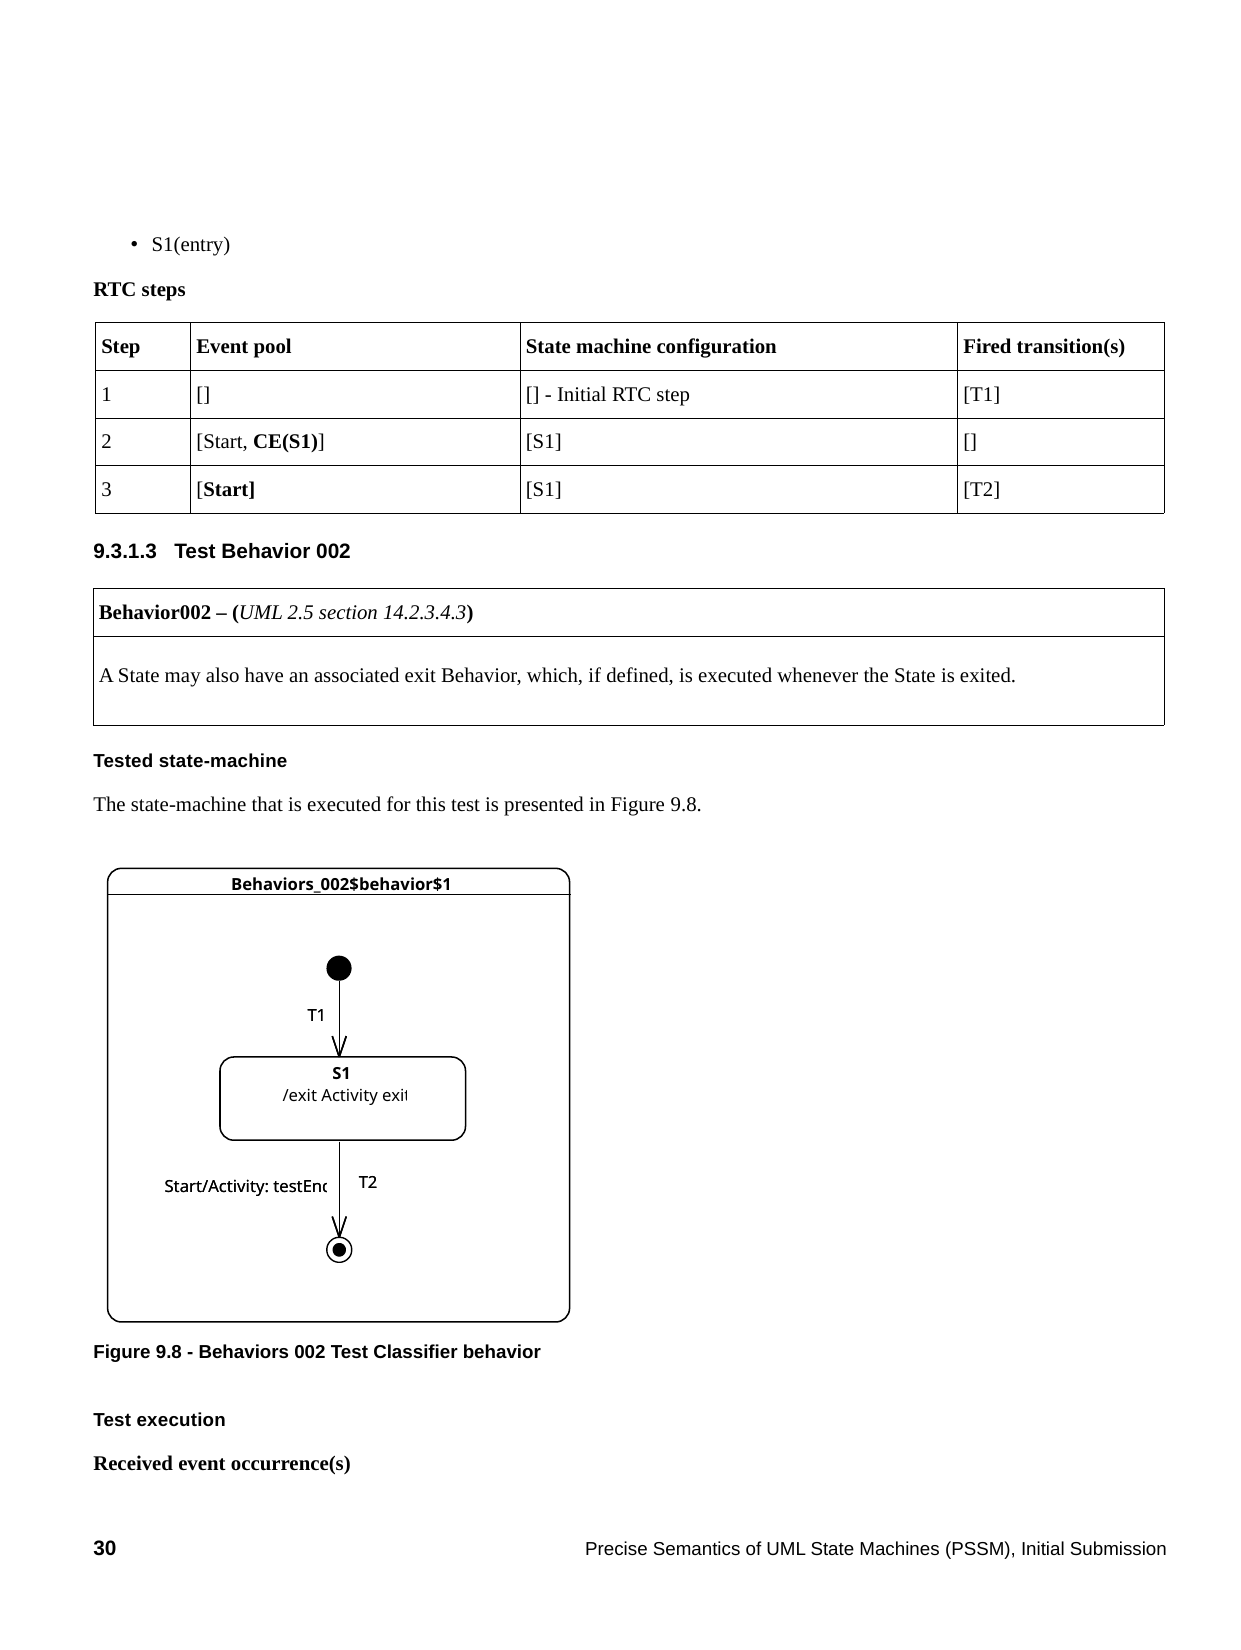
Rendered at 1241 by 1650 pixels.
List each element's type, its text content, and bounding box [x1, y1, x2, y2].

table_cell [Start, CE(S1)] [191, 419, 520, 465]
table_cell [S1] [521, 419, 957, 465]
text RTC steps [93, 277, 1164, 301]
table_cell [S1] [521, 466, 957, 513]
text Figure 9.8 - Behaviors 002 Test Classifier behavior [93, 854, 586, 1363]
table_header State machine configuration [521, 323, 957, 370]
table_cell [] - Initial RTC step [521, 371, 957, 418]
table_header Behavior002 – (UML 2.5 section 14.2.3.4.3) [94, 589, 1164, 636]
table_cell 1 [96, 371, 190, 418]
list S1(entry) [131, 231, 1164, 256]
table_header Step [96, 323, 190, 370]
subtitle Test execution [93, 1408, 1164, 1430]
table_cell [T2] [958, 466, 1164, 513]
text Received event occurrence(s) [93, 1451, 1164, 1475]
table_cell 3 [96, 466, 190, 513]
table_cell [] [191, 371, 520, 418]
table_cell [Start] [191, 466, 520, 513]
table_cell [] [958, 419, 1164, 465]
table_cell 2 [96, 419, 190, 465]
subtitle Test Behavior 002 [93, 538, 1164, 563]
subtitle Tested state-machine [93, 749, 1164, 771]
table_header Fired transition(s) [958, 323, 1164, 370]
text The state-machine that is executed for this test is presented in Figure 9.8. [93, 792, 1164, 816]
table_cell [T1] [958, 371, 1164, 418]
table_header Event pool [191, 323, 520, 370]
table_cell A State may also have an associated exit Behavior, which, if defined, is executed whenever the State is exited. [94, 637, 1164, 724]
